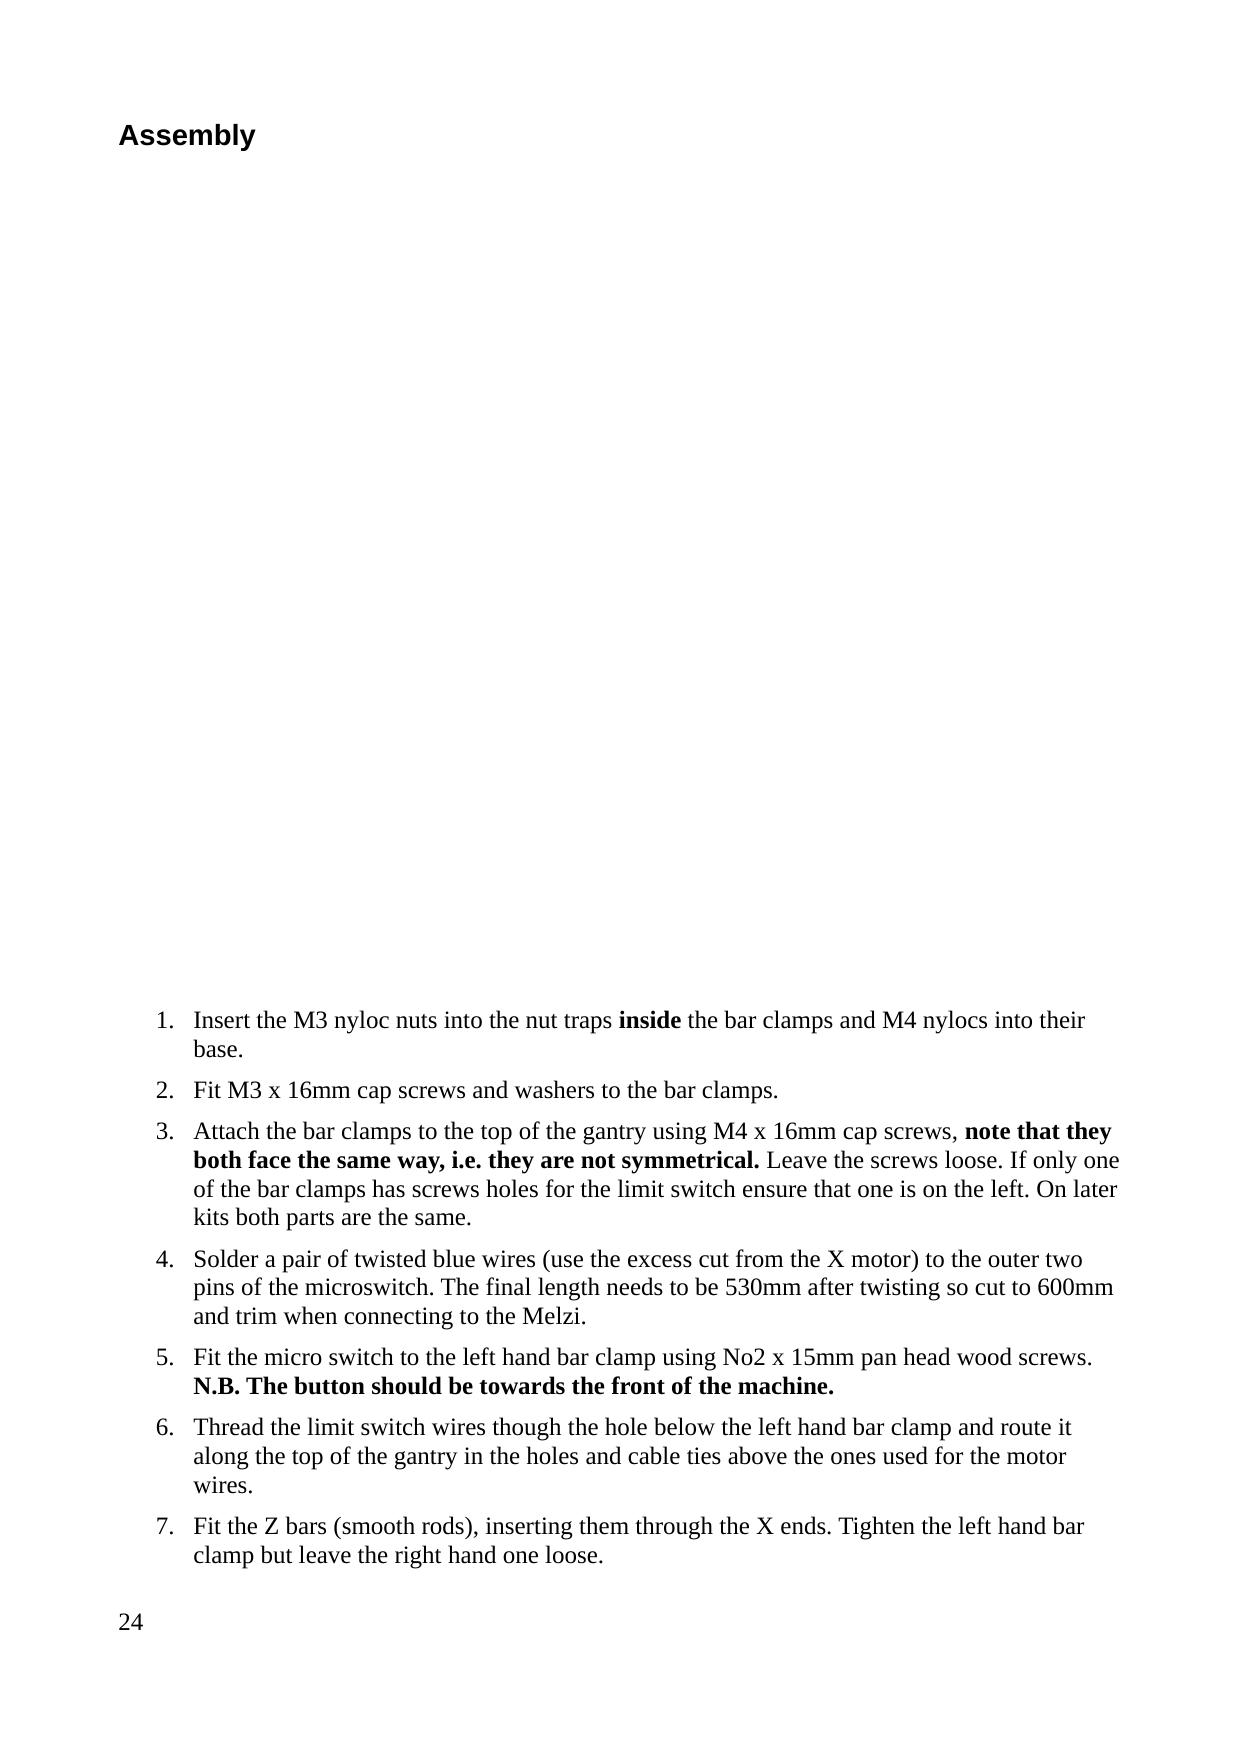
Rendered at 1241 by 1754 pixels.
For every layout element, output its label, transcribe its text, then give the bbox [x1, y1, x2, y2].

list Solder a pair of twisted blue wires (use the excess cut from the X motor) to the outer two pins of the microswitch. The final length needs to be 530mm after twisting so cut to 600mm and trim when connecting to the Melzi. [156, 1244, 1122, 1330]
list Fit M3 x 16mm cap screws and washers to the bar clamps. [156, 1075, 1122, 1104]
list Attach the bar clamps to the top of the gantry using M4 x 16mm cap screws, note that they both face the same way, i.e. they are not symmetrical. Leave the screws loose. If only one of the bar clamps has screws holes for the limit switch ensure that one is on the left. On later kits both parts are the same. [156, 1116, 1122, 1231]
list Thread the limit switch wires though the hole below the left hand bar clamp and route it along the top of the gantry in the holes and cable ties above the ones used for the motor wires. [156, 1412, 1122, 1499]
list Insert the M3 nyloc nuts into the nut traps inside the bar clamps and M4 nylocs into their base. [156, 1005, 1122, 1062]
list Fit the micro switch to the left hand bar clamp using No2 x 15mm pan head wood screws. N.B. The button should be towards the front of the machine. [156, 1342, 1122, 1400]
subtitle Assembly [118, 118, 1122, 152]
list Fit the Z bars (smooth rods), inserting them through the X ends. Tighten the left hand bar clamp but leave the right hand one loose. [156, 1511, 1122, 1569]
